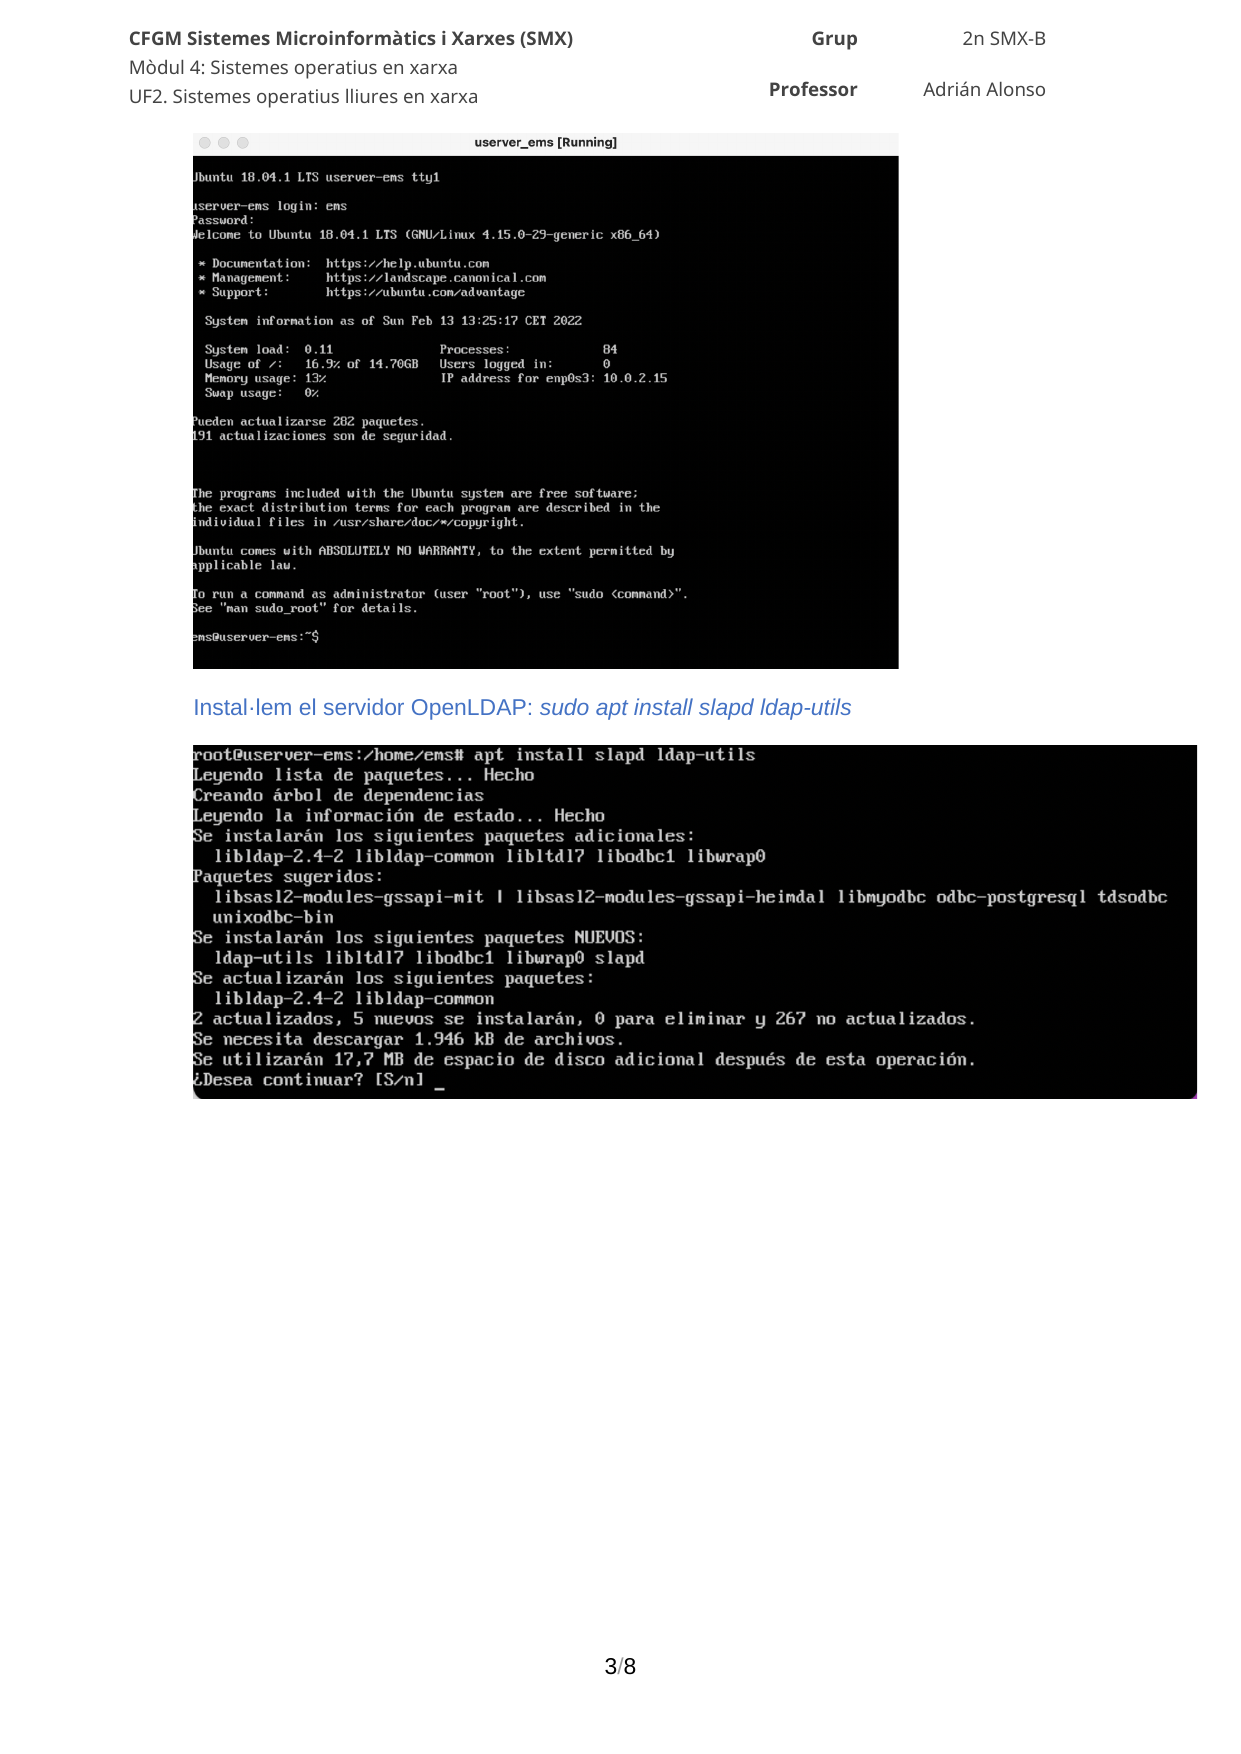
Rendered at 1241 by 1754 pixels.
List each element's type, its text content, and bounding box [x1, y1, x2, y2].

picture [193, 745, 1198, 1099]
text Instal·lem el servidor OpenLDAP: sudo apt install slapd ldap-utils [193, 694, 1122, 720]
picture [193, 133, 899, 669]
